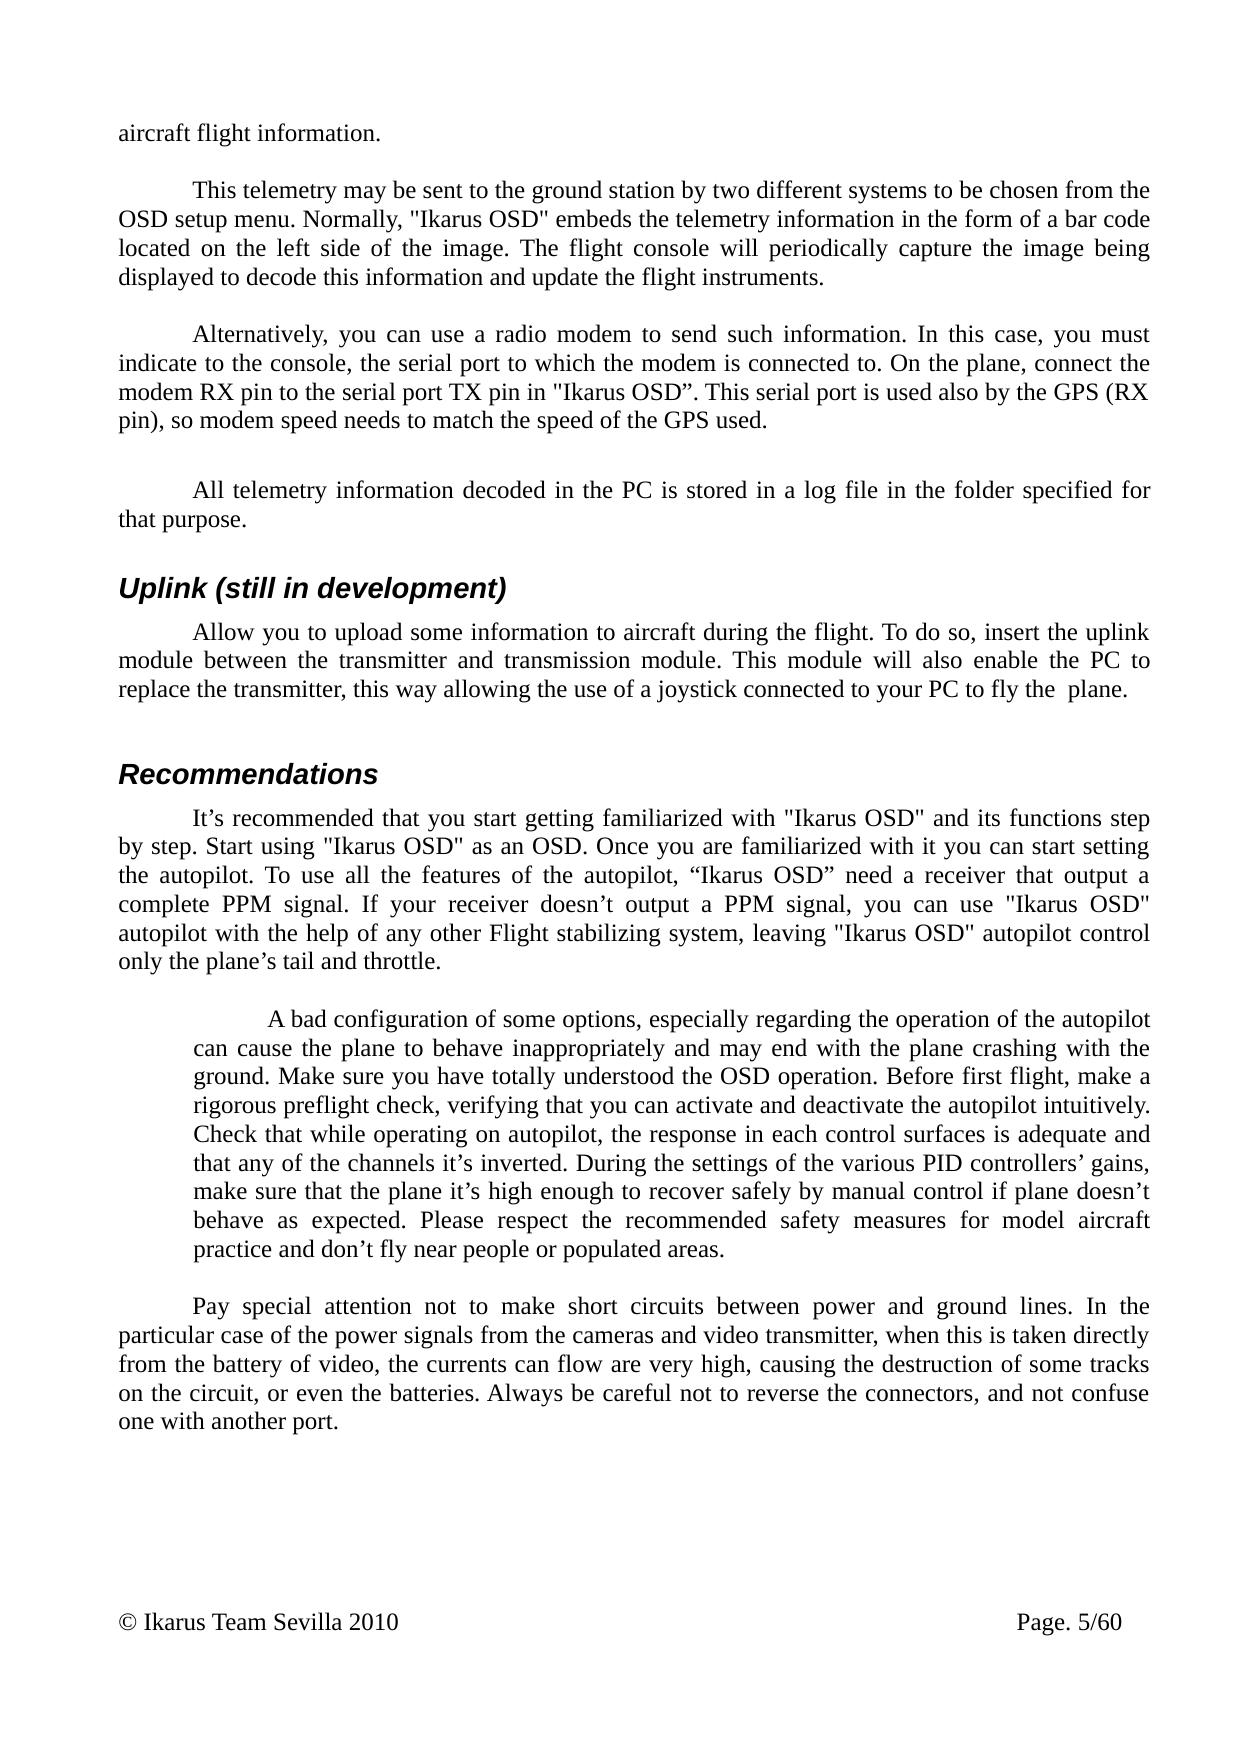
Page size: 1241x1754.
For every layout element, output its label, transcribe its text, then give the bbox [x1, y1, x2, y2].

text Allow you to upload some information to aircraft during the flight. To do so, insert the uplink module between the transmitter and transmission module. This module will also enable the PC to replace the transmitter, this way allowing the use of a joystick connected to your PC to fly the plane. [118, 617, 1152, 703]
text Pay special attention not to make short circuits between power and ground lines. In the particular case of the power signals from the cameras and video transmitter, when this is taken directly from the battery of video, the currents can flow are very high, causing the destruction of some tracks on the circuit, or even the batteries. Always be careful not to reverse the connectors, and not confuse one with another port. [118, 1291, 1152, 1435]
text A bad configuration of some options, especially regarding the operation of the autopilot can cause the plane to behave inappropriately and may end with the plane crashing with the ground. Make sure you have totally understood the OSD operation. Before first flight, make a rigorous preflight check, verifying that you can activate and deactivate the autopilot intuitively. Check that while operating on autopilot, the response in each control surfaces is adequate and that any of the channels it’s inverted. During the settings of the various PID controllers’ gains, make sure that the plane it’s high enough to recover safely by manual control if plane doesn’t behave as expected. Please respect the recommended safety measures for model aircraft practice and don’t fly near people or populated areas. [193, 1004, 1152, 1263]
subtitle Recommendations [118, 757, 1152, 790]
text Alternatively, you can use a radio modem to send such information. In this case, you must indicate to the console, the serial port to which the modem is connected to. On the plane, connect the modem RX pin to the serial port TX pin in "Ikarus OSD”. This serial port is used also by the GPS (RX pin), so modem speed needs to match the speed of the GPS used. [118, 319, 1152, 434]
text All telemetry information decoded in the PC is stored in a log file in the folder specified for that purpose. [118, 447, 1152, 533]
subtitle Uplink (still in development) [118, 571, 1152, 604]
text aircraft flight information. [118, 118, 1152, 147]
text This telemetry may be sent to the ground station by two different systems to be chosen from the OSD setup menu. Normally, "Ikarus OSD" embeds the telemetry information in the form of a bar code located on the left side of the image. The flight console will periodically capture the image being displayed to decode this information and update the flight instruments. [118, 147, 1152, 291]
text It’s recommended that you start getting familiarized with "Ikarus OSD" and its functions step by step. Start using "Ikarus OSD" as an OSD. Once you are familiarized with it you can start setting the autopilot. To use all the features of the autopilot, “Ikarus OSD” need a receiver that output a complete PPM signal. If your receiver doesn’t output a PPM signal, you can use "Ikarus OSD" autopilot with the help of any other Flight stabilizing system, leaving "Ikarus OSD" autopilot control only the plane’s tail and throttle. [118, 803, 1152, 975]
